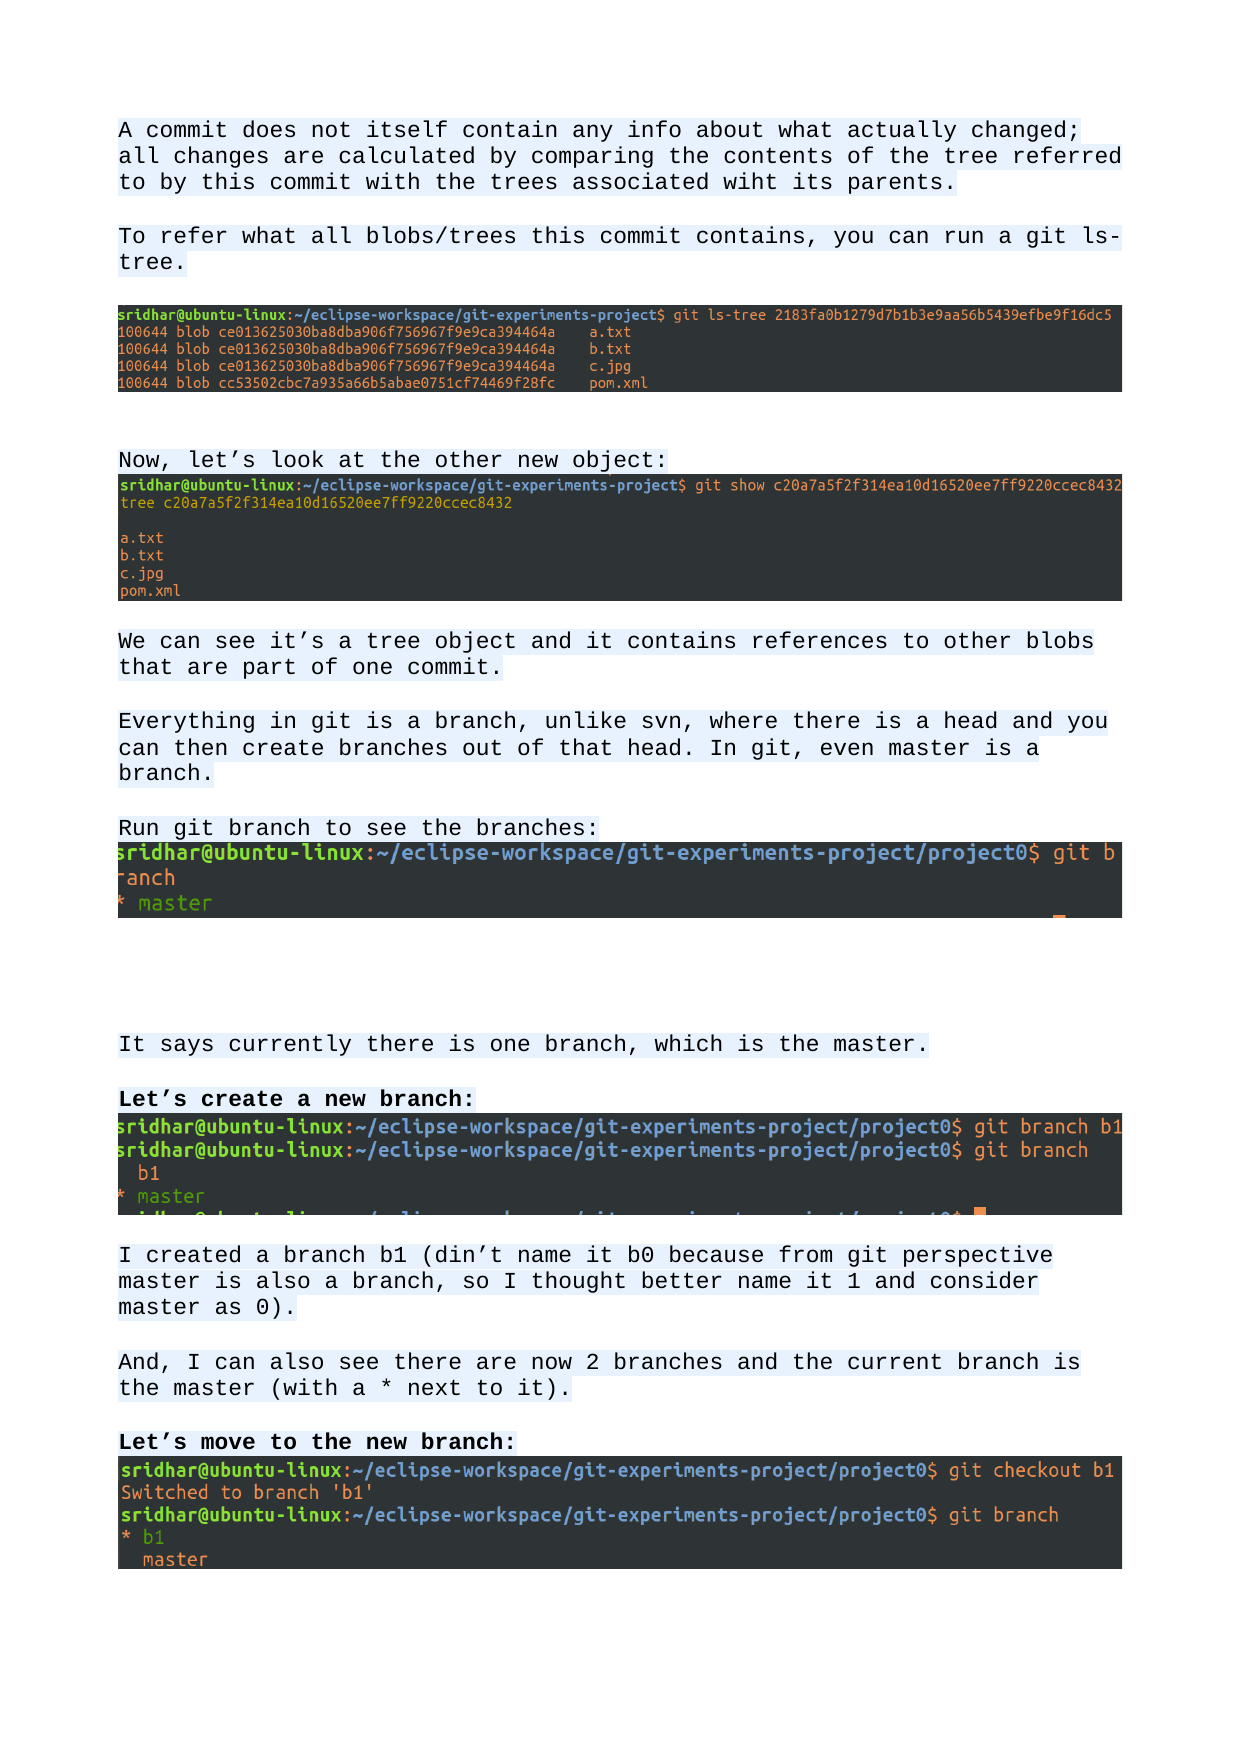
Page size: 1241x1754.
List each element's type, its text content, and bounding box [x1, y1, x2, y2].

text We can see it’s a tree object and it contains references to other blobs that are part of one commit. [118, 629, 1122, 681]
picture [118, 1113, 1123, 1215]
picture [118, 842, 1123, 918]
text Run git branch to see the branches: [118, 816, 1122, 842]
text A commit does not itself contain any info about what actually changed; all changes are calculated by comparing the contents of the tree referred to by this commit with the trees associated wiht its parents. [118, 118, 1122, 196]
text Let’s move to the new branch: [118, 1431, 1122, 1456]
text Now, let’s look at the other new object: [118, 449, 1122, 474]
text To refer what all blobs/trees this commit contains, you can run a git ls-tree. [118, 225, 1122, 277]
text I created a branch b1 (din’t name it b0 because from git perspective master is also a branch, so I thought better name it 1 and consider master as 0). [118, 1243, 1122, 1321]
text Everything in git is a branch, unlike svn, where there is a head and you can then create branches out of that head. In git, even master is a branch. [118, 710, 1122, 788]
picture [118, 1456, 1123, 1569]
picture [118, 305, 1123, 392]
text It says currently there is one branch, which is the master. [118, 1032, 1122, 1058]
text Let’s create a new branch: [118, 1087, 1122, 1113]
picture [118, 474, 1123, 601]
text And, I can also see there are now 2 branches and the current branch is the master (with a * next to it). [118, 1350, 1122, 1402]
